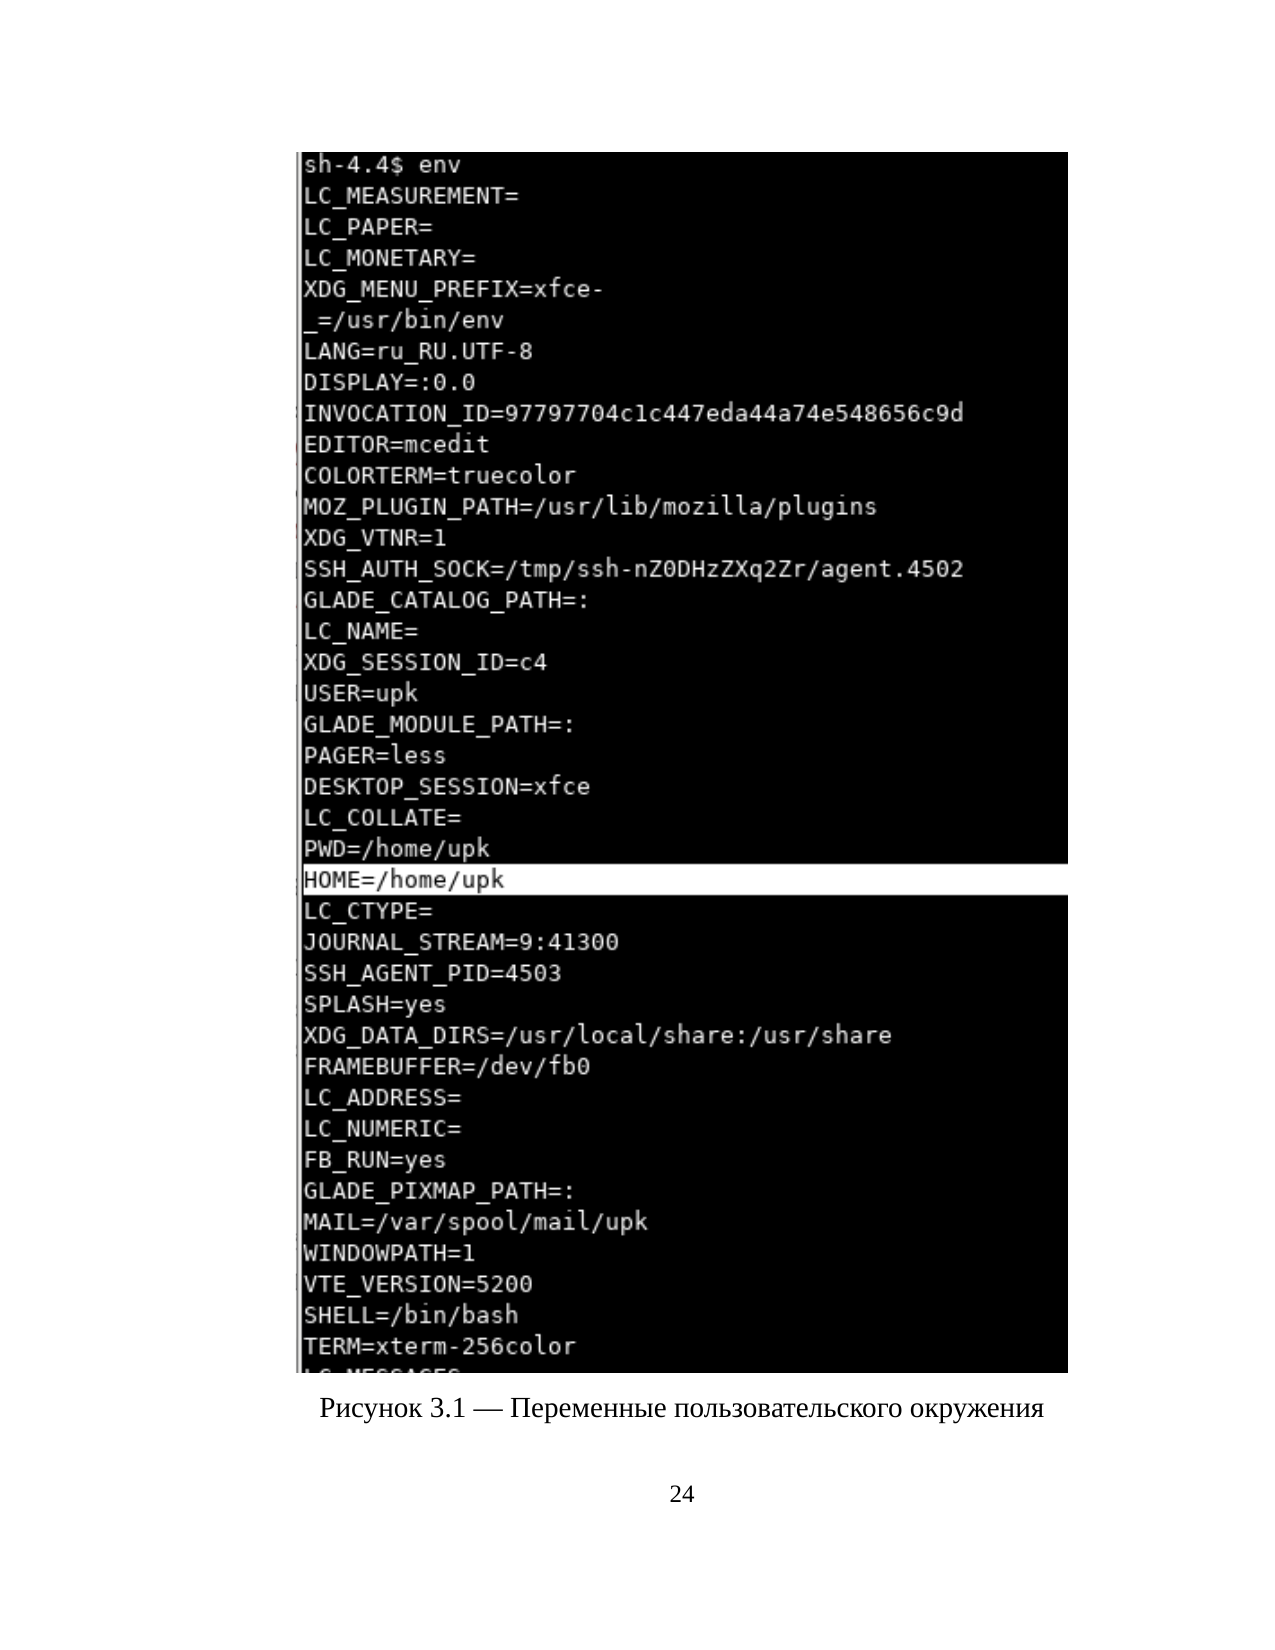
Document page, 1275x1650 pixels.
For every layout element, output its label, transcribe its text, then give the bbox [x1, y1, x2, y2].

text Рисунок 3.1 — Переменные пользовательского окружения [177, 142, 1186, 1423]
picture [295, 152, 1068, 1373]
